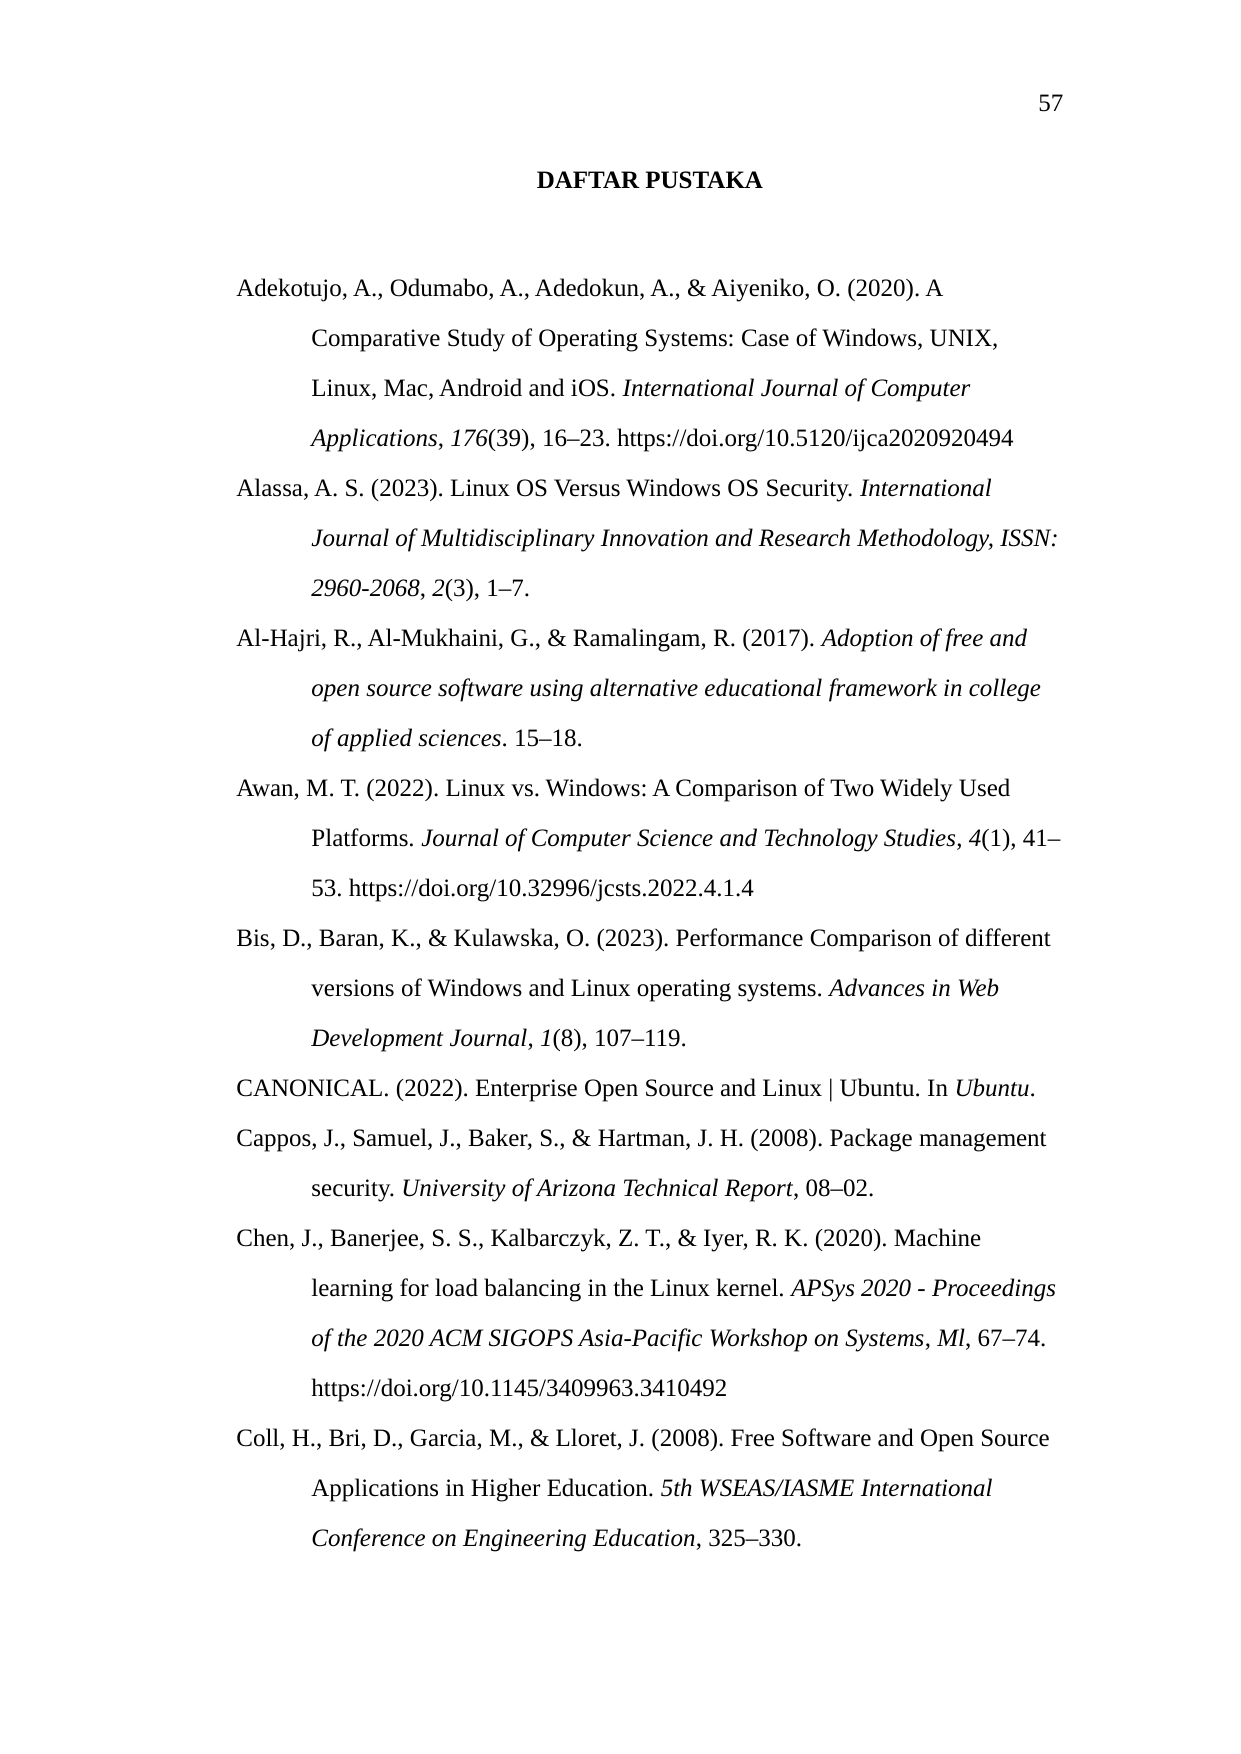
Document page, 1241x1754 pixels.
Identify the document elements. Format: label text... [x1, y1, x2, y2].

text Adekotujo, A., Odumabo, A., Adedokun, A., & Aiyeniko, O. (2020). A Comparative Study of Operating Systems: Case of Windows, UNIX, Linux, Mac, Android and iOS. International Journal of Computer Applications, 176(39), 16–23. https://doi.org/10.5120/ijca2020920494 [236, 252, 1063, 452]
text Coll, H., Bri, D., Garcia, M., & Lloret, J. (2008). Free Software and Open Source Applications in Higher Education. 5th WSEAS/IASME International Conference on Engineering Education, 325–330. [236, 1402, 1063, 1552]
text Alassa, A. S. (2023). Linux OS Versus Windows OS Security. International Journal of Multidisciplinary Innovation and Research Methodology, ISSN: 2960-2068, 2(3), 1–7. [236, 452, 1063, 602]
text Chen, J., Banerjee, S. S., Kalbarczyk, Z. T., & Iyer, R. K. (2020). Machine learning for load balancing in the Linux kernel. APSys 2020 - Proceedings of the 2020 ACM SIGOPS Asia-Pacific Workshop on Systems, Ml, 67–74. https://doi.org/10.1145/3409963.3410492 [236, 1202, 1063, 1402]
text Cappos, J., Samuel, J., Baker, S., & Hartman, J. H. (2008). Package management security. University of Arizona Technical Report, 08–02. [236, 1102, 1063, 1202]
text CANONICAL. (2022). Enterprise Open Source and Linux | Ubuntu. In Ubuntu. [236, 1052, 1063, 1102]
subtitle DAFTAR PUSTAKA [236, 165, 1063, 194]
text Al-Hajri, R., Al-Mukhaini, G., & Ramalingam, R. (2017). Adoption of free and open source software using alternative educational framework in college of applied sciences. 15–18. [236, 602, 1063, 752]
text Awan, M. T. (2022). Linux vs. Windows: A Comparison of Two Widely Used Platforms. Journal of Computer Science and Technology Studies, 4(1), 41–53. https://doi.org/10.32996/jcsts.2022.4.1.4 [236, 752, 1063, 902]
text Bis, D., Baran, K., & Kulawska, O. (2023). Performance Comparison of different versions of Windows and Linux operating systems. Advances in Web Development Journal, 1(8), 107–119. [236, 902, 1063, 1052]
